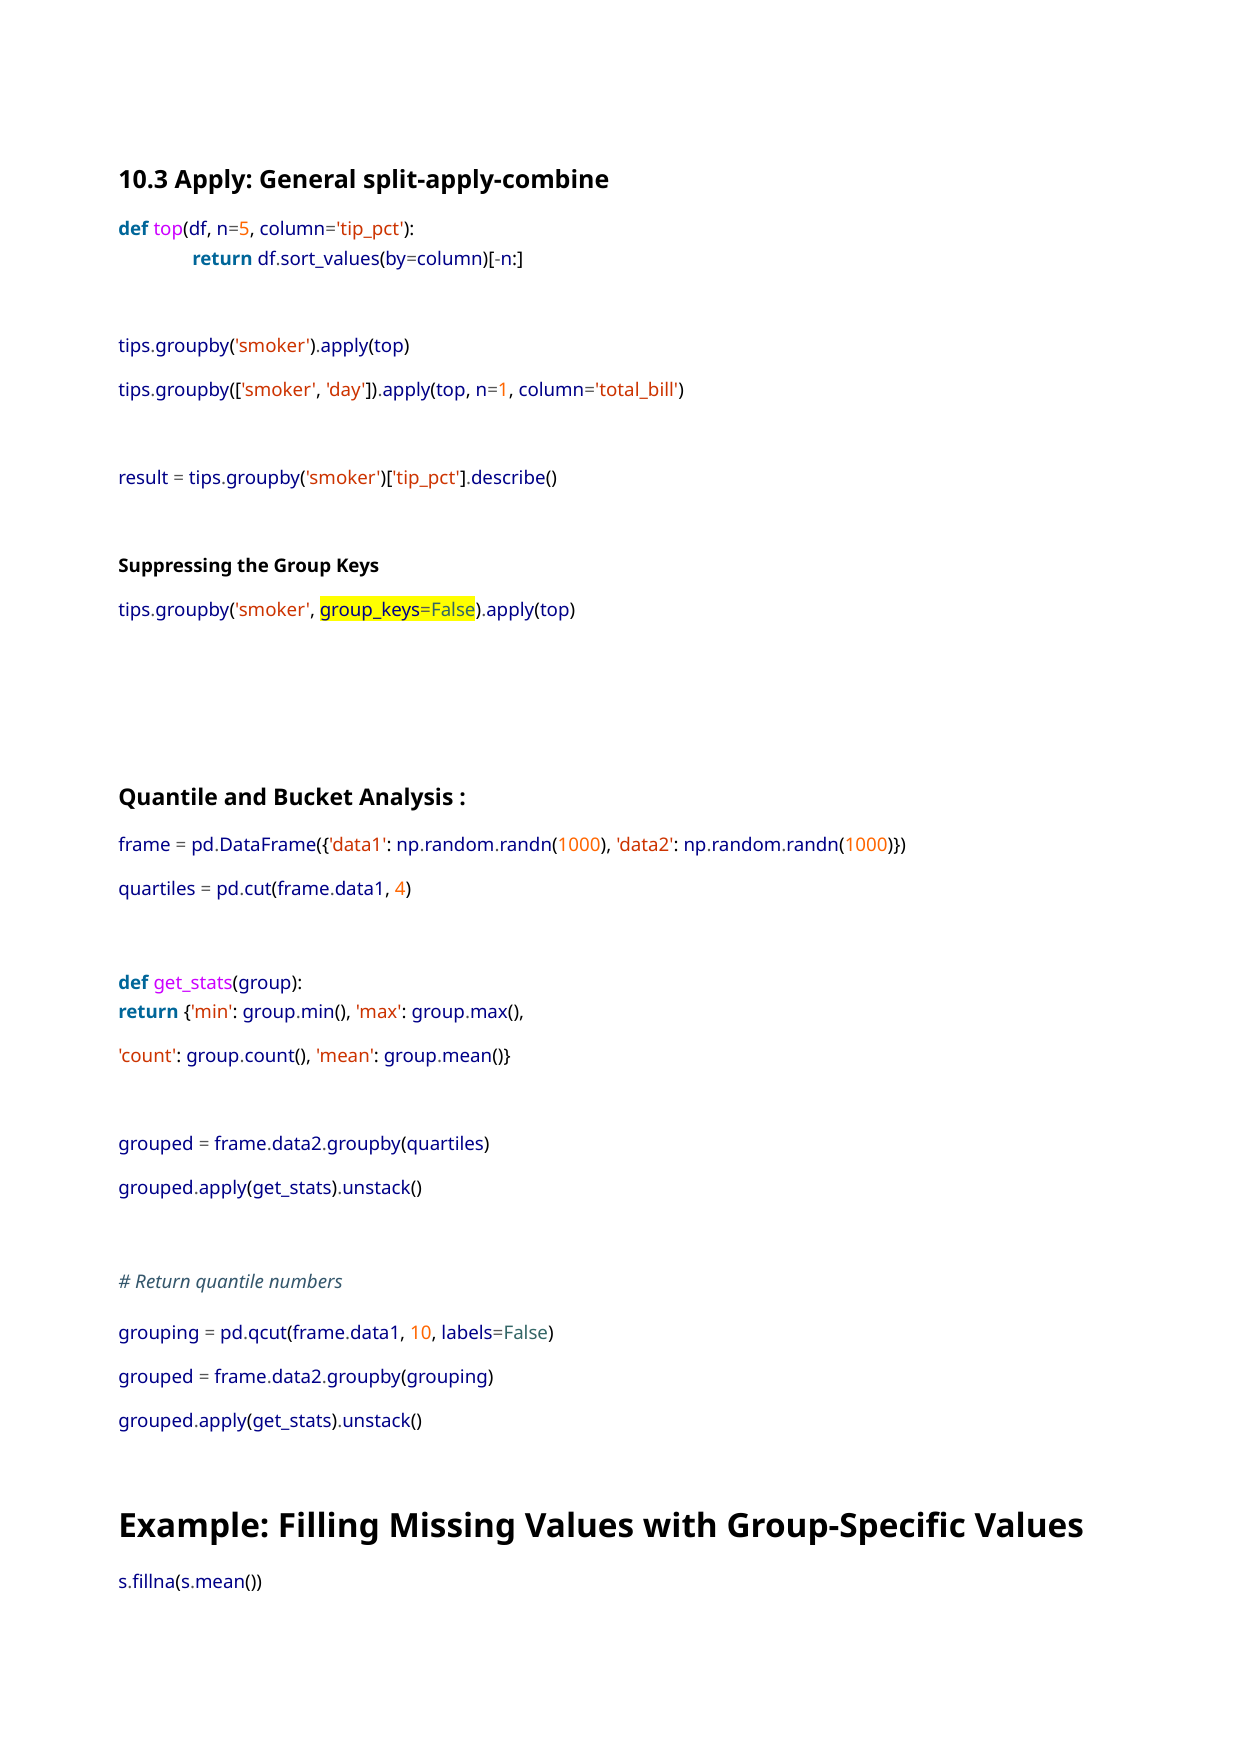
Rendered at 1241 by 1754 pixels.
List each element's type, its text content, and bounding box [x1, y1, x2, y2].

text # Return quantile numbers [118, 1268, 1122, 1294]
text quartiles = pd.cut(frame.data1, 4) [118, 875, 1122, 900]
text Example: Filling Missing Values with Group-Specific Values [118, 1501, 1122, 1547]
text 10.3 Apply: General split-apply-combine [118, 162, 1122, 196]
text grouped.apply(get_stats).unstack() [118, 1407, 1122, 1433]
text grouped.apply(get_stats).unstack() [118, 1174, 1122, 1199]
text grouped = frame.data2.groupby(grouping) [118, 1363, 1122, 1389]
text def get_stats(group): return {'min': group.min(), 'max': group.max(), [118, 969, 1122, 1024]
text grouping = pd.qcut(frame.data1, 10, labels=False) [118, 1319, 1122, 1345]
text Quantile and Bucket Analysis : [118, 781, 1122, 812]
text tips.groupby('smoker', group_keys=False).apply(top) [118, 596, 1122, 621]
text grouped = frame.data2.groupby(quartiles) [118, 1130, 1122, 1156]
text frame = pd.DataFrame({'data1': np.random.randn(1000), 'data2': np.random.randn(1000)}) [118, 831, 1122, 857]
text result = tips.groupby('smoker')['tip_pct'].describe() [118, 464, 1122, 490]
text tips.groupby('smoker').apply(top) [118, 333, 1122, 358]
text 'count': group.count(), 'mean': group.mean()} [118, 1042, 1122, 1068]
text tips.groupby(['smoker', 'day']).apply(top, n=1, column='total_bill') [118, 377, 1122, 402]
text def top(df, n=5, column='tip_pct'): return df.sort_values(by=column)[-n:] [118, 216, 1122, 271]
text s.fillna(s.mean()) [118, 1568, 1122, 1594]
text Suppressing the Group Keys [118, 552, 1122, 577]
